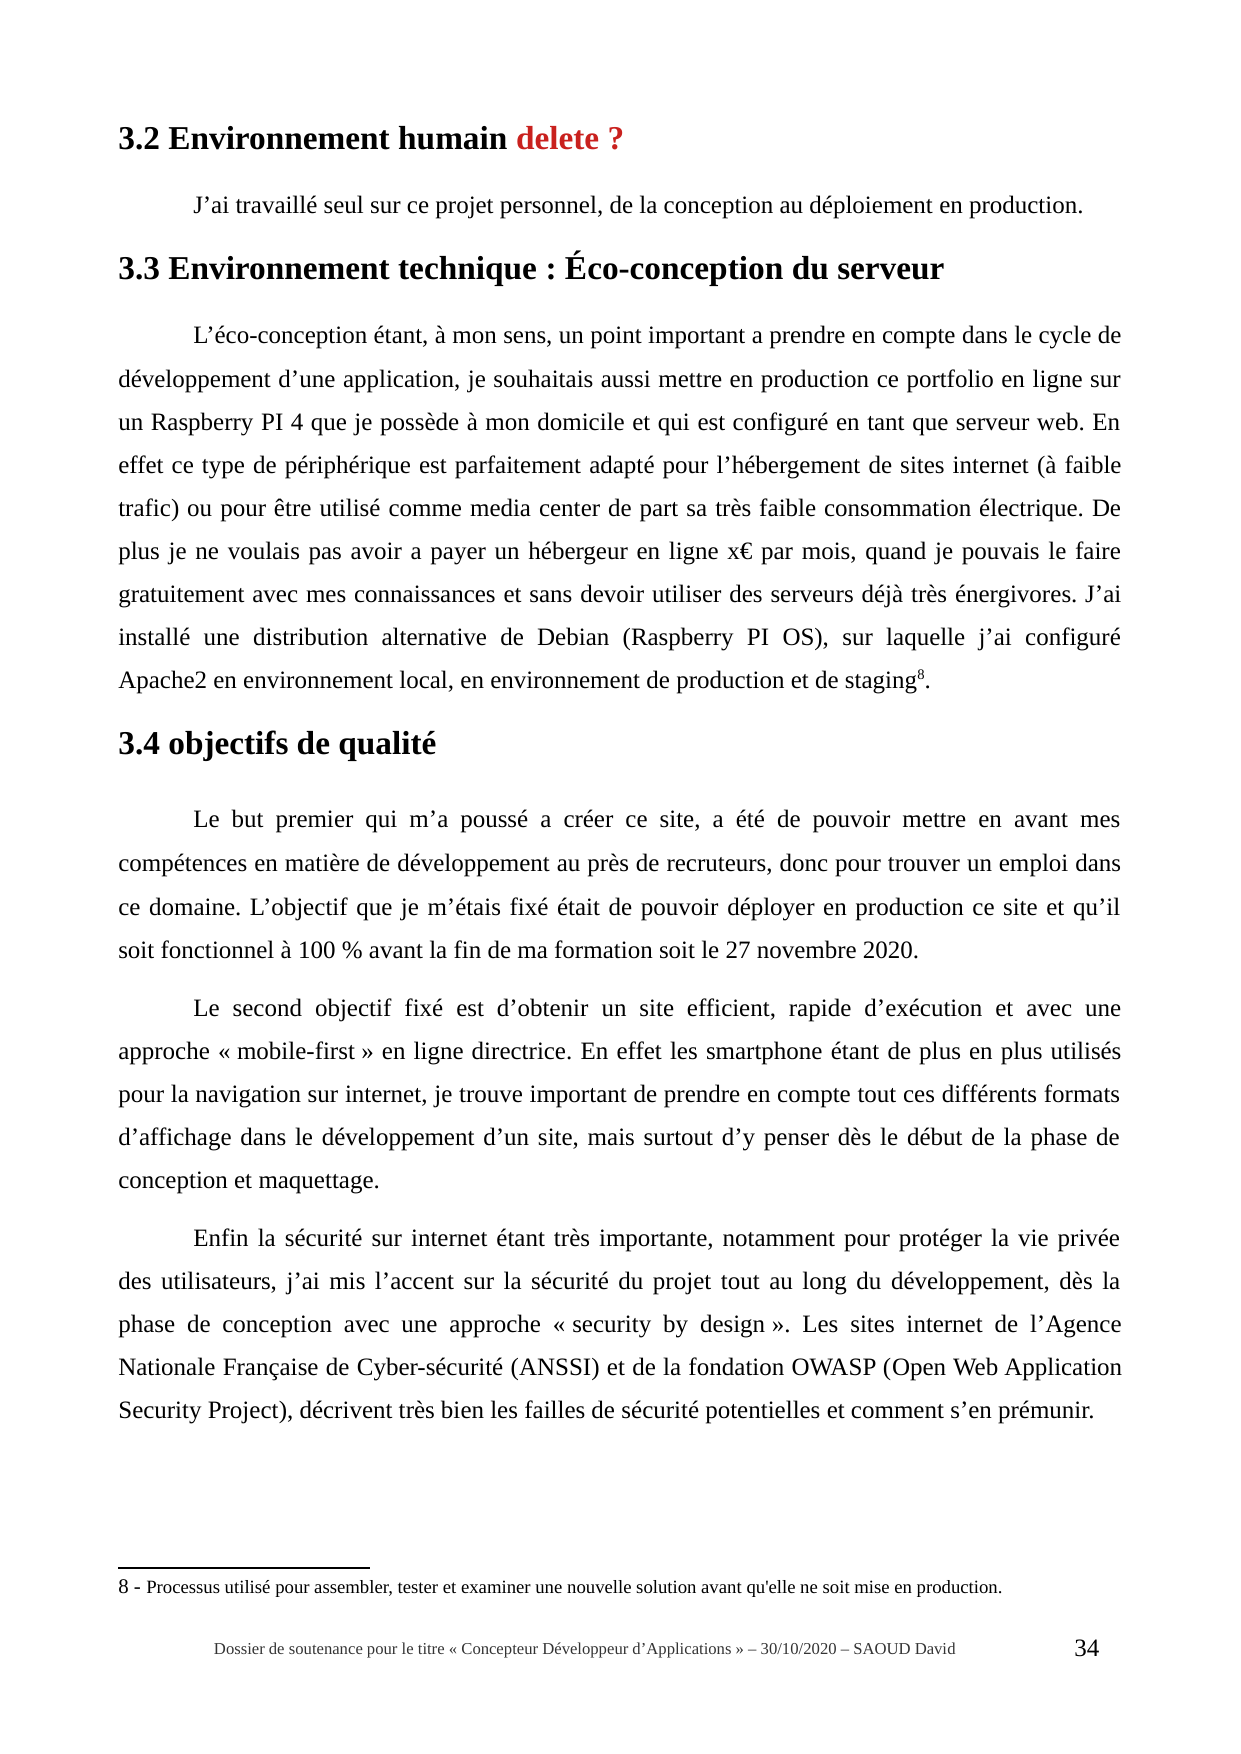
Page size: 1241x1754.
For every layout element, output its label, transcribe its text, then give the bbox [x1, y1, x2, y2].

text Le second objectif fixé est d’obtenir un site efficient, rapide d’exécution et avec une approche « mobile-first » en ligne directrice. En effet les smartphone étant de plus en plus utilisés pour la navigation sur internet, je trouve important de prendre en compte tout ces différents formats d’affichage dans le développement d’un site, mais surtout d’y penser dès le début de la phase de conception et maquettage. [118, 993, 1122, 1194]
text L’éco-conception étant, à mon sens, un point important a prendre en compte dans le cycle de développement d’une application, je souhaitais aussi mettre en production ce portfolio en ligne sur un Raspberry PI 4 que je possède à mon domicile et qui est configuré en tant que serveur web. En effet ce type de périphérique est parfaitement adapté pour l’hébergement de sites internet (à faible trafic) ou pour être utilisé comme media center de part sa très faible consommation électrique. De plus je ne voulais pas avoir a payer un hébergeur en ligne x€ par mois, quand je pouvais le faire gratuitement avec mes connaissances et sans devoir utiliser des serveurs déjà très énergivores. J’ai installé une distribution alternative de Debian (Raspberry PI OS), sur laquelle j’ai configuré Apache2 en environnement local, en environnement de production et de staging. [118, 321, 1122, 694]
text Enfin la sécurité sur internet étant très importante, notamment pour protéger la vie privée des utilisateurs, j’ai mis l’accent sur la sécurité du projet tout au long du développement, dès la phase de conception avec une approche « security by design ». Les sites internet de l’Agence Nationale Française de Cyber-sécurité (ANSSI) et de la fondation OWASP (Open Web Application Security Project), décrivent très bien les failles de sécurité potentielles et comment s’en prémunir. [118, 1223, 1122, 1424]
text Le but premier qui m’a poussé a créer ce site, a été de pouvoir mettre en avant mes compétences en matière de développement au près de recruteurs, donc pour trouver un emploi dans ce domaine. L’objectif que je m’étais fixé était de pouvoir déployer en production ce site et qu’il soit fonctionnel à 100 % avant la fin de ma formation soit le 27 novembre 2020. [118, 796, 1122, 963]
subtitle 3.4 objectifs de qualité [118, 723, 1122, 762]
subtitle 3.2 Environnement humain delete ? [118, 118, 1122, 156]
text - Processus utilisé pour assembler, tester et examiner une nouvelle solution avant qu'elle ne soit mise en production. [118, 1574, 1122, 1598]
subtitle 3.3 Environnement technique : Éco-conception du serveur [118, 248, 1122, 287]
text J’ai travaillé seul sur ce projet personnel, de la conception au déploiement en production. [118, 190, 1122, 219]
